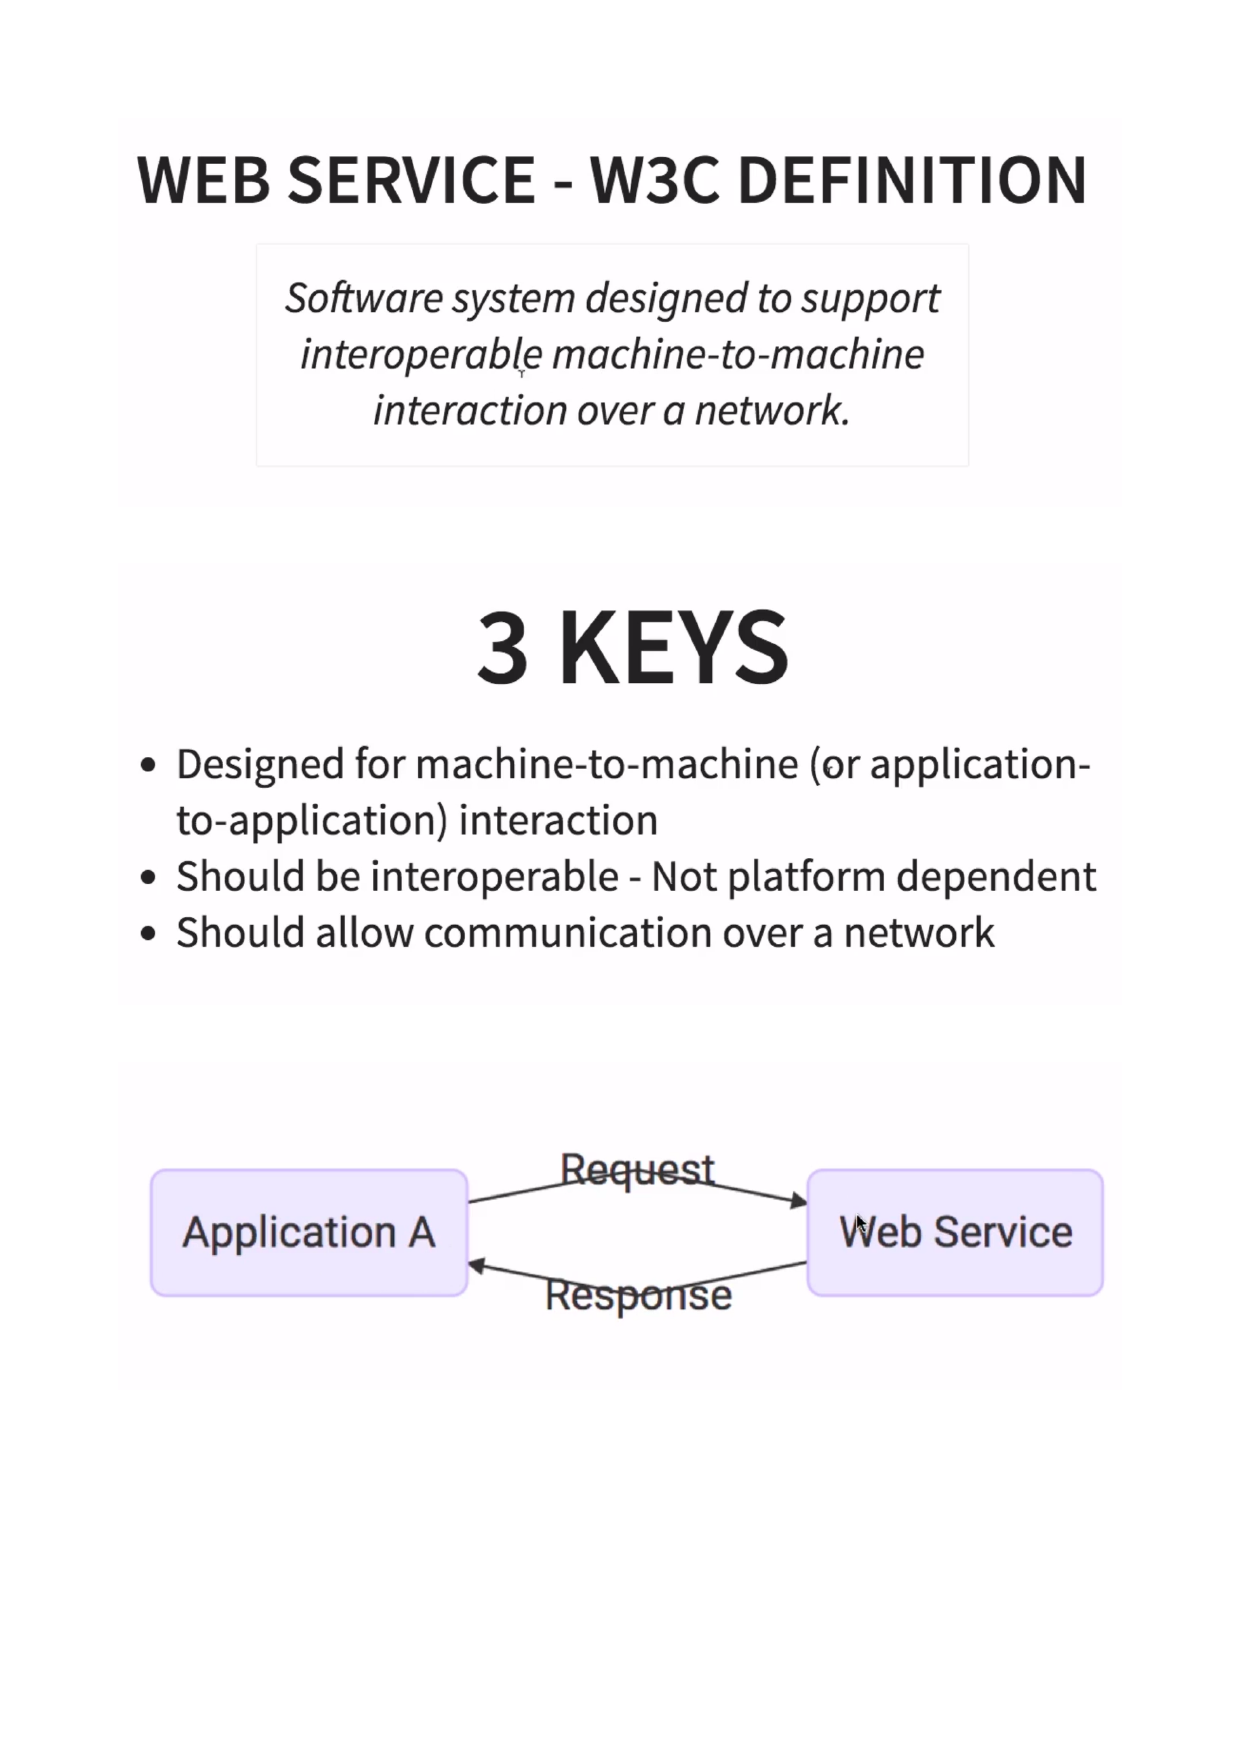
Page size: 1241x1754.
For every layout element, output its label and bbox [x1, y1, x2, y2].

picture [118, 118, 1123, 507]
picture [118, 1062, 1123, 1390]
picture [118, 563, 1123, 1005]
